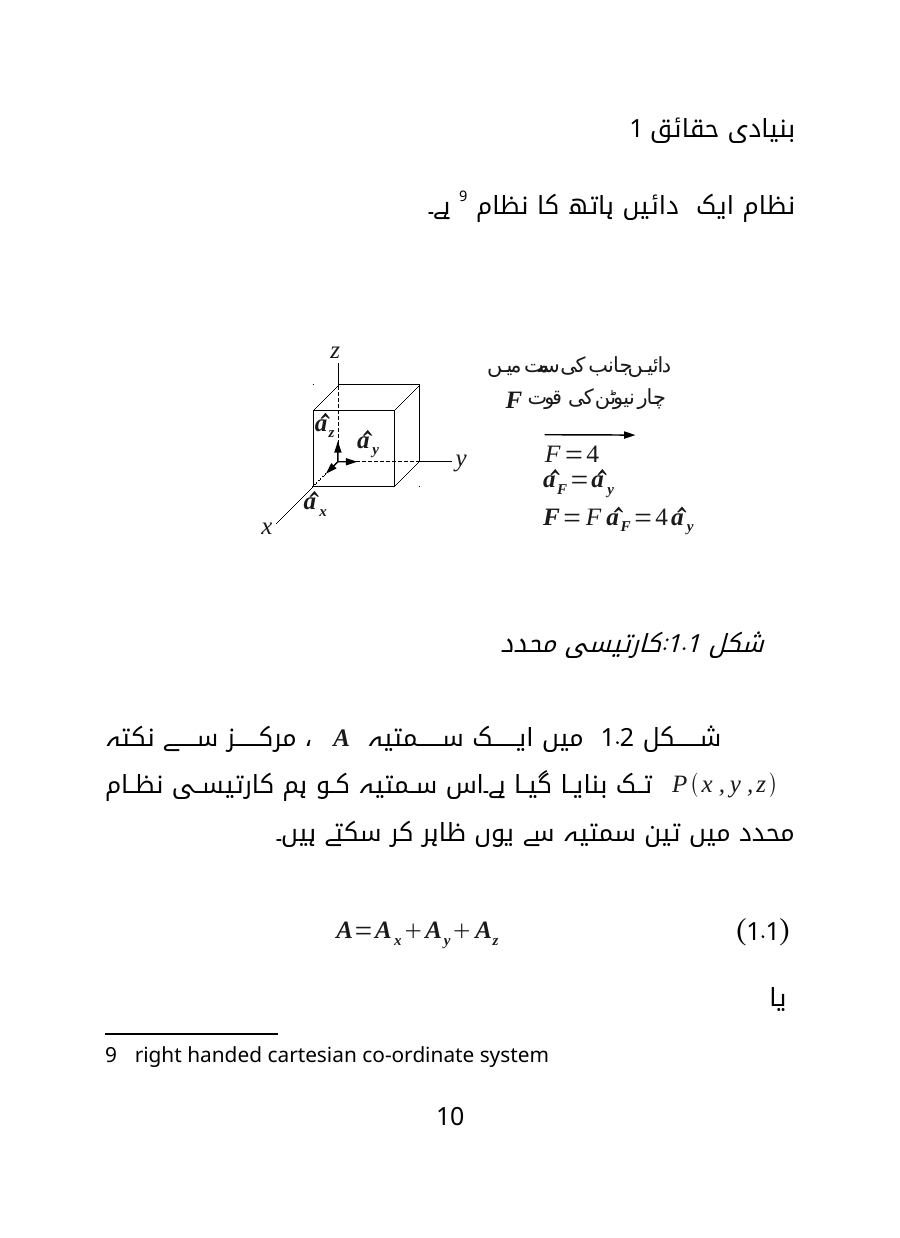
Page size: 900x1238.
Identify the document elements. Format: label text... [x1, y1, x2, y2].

text اگر دائیں ہاتھ کی چار انگلیوں کوکی جانب رکھ کر انہیںکی جانب موڑا جائے تو اس ہاتھ کا انگوٹھاکی سمت کو ظاہر کرے گا۔لہٰذا، خلاء کا یہ تین اکائی سمتوں والا نظام ایک دائیں ہاتھ کا نظام ہے۔ [105, 182, 795, 230]
text یا [105, 974, 795, 1022]
table_header (1.1) [718, 903, 795, 974]
text شکل 1.2 میں ایک سمتیہ، مرکز سے نکتہ تک بنایا گیا ہے۔اس سمتیہ کو ہم کارتیسی نظام محدد میں تین سمتیہ سے یوں ظاہر کر سکتے ہیں۔ [105, 714, 795, 856]
table_header [105, 903, 718, 974]
text شکل 1.1:کارتیسی محدد [137, 255, 763, 668]
text right handed cartesian co-ordinate system [105, 1040, 795, 1068]
